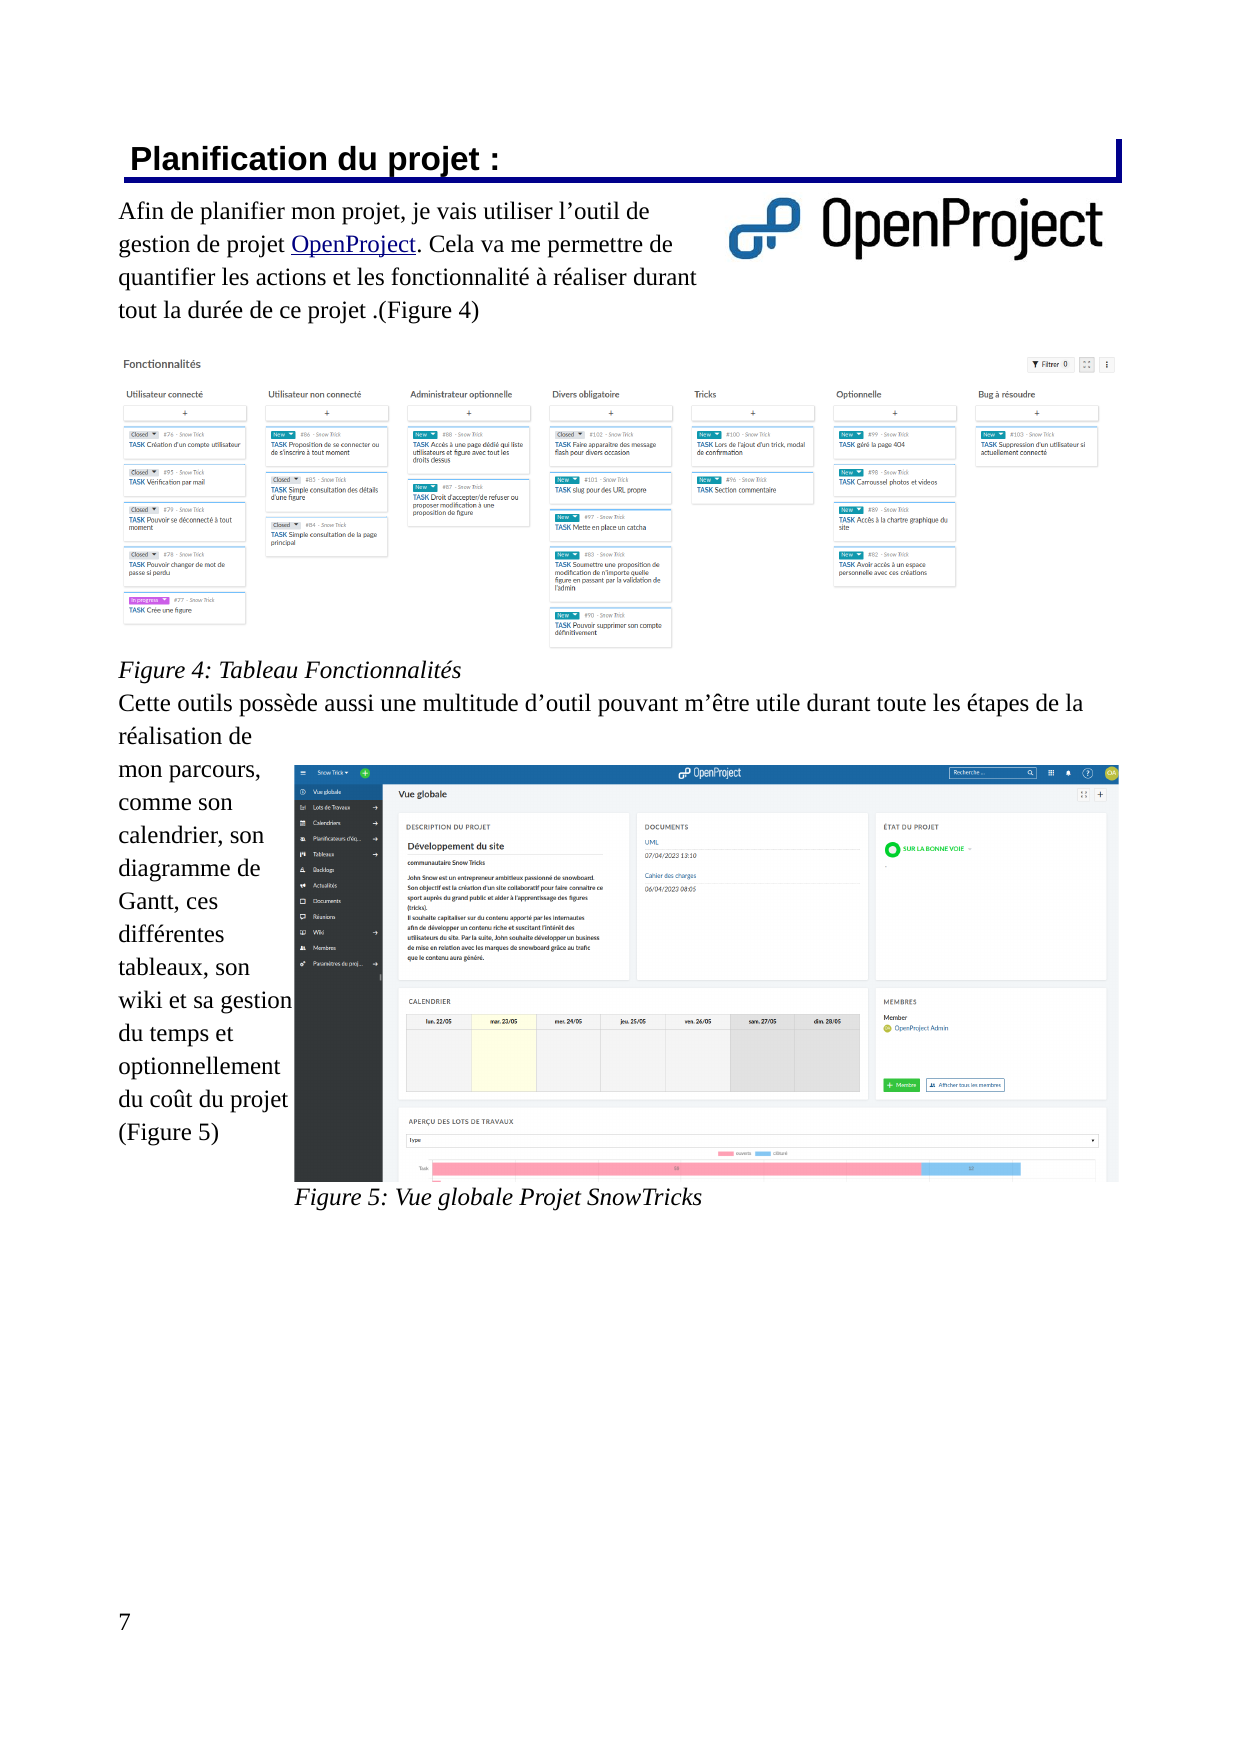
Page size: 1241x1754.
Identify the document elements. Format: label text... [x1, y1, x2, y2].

text [118, 342, 1122, 355]
text [294, 740, 1119, 765]
picture [118, 355, 1123, 655]
text Figure 5: Vue globale Projet SnowTricks [294, 1182, 1119, 1211]
text Figure 4: Tableau Fonctionnalités [118, 655, 1122, 684]
text [294, 1211, 1119, 1230]
picture [294, 765, 1119, 1182]
text Cette outils possède aussi une multitude d’outil pouvant m’être utile durant toute les étapes de la réalisation de mon parcours, comme son calendrier, son diagramme de Gantt, ces différentes tableaux, son wiki et sa gestion du temps et optionnellement du coût du projet (Figure 5) [118, 684, 1122, 1146]
text Afin de planifier mon projet, je vais utiliser l’outil de gestion de projet OpenProject. Cela va me permettre de quantifier les actions et les fonctionnalité à réaliser durant tout la durée de ce projet .(Figure 4) [118, 196, 1122, 324]
picture [724, 192, 1107, 265]
subtitle Planification du projet : [118, 139, 1116, 177]
